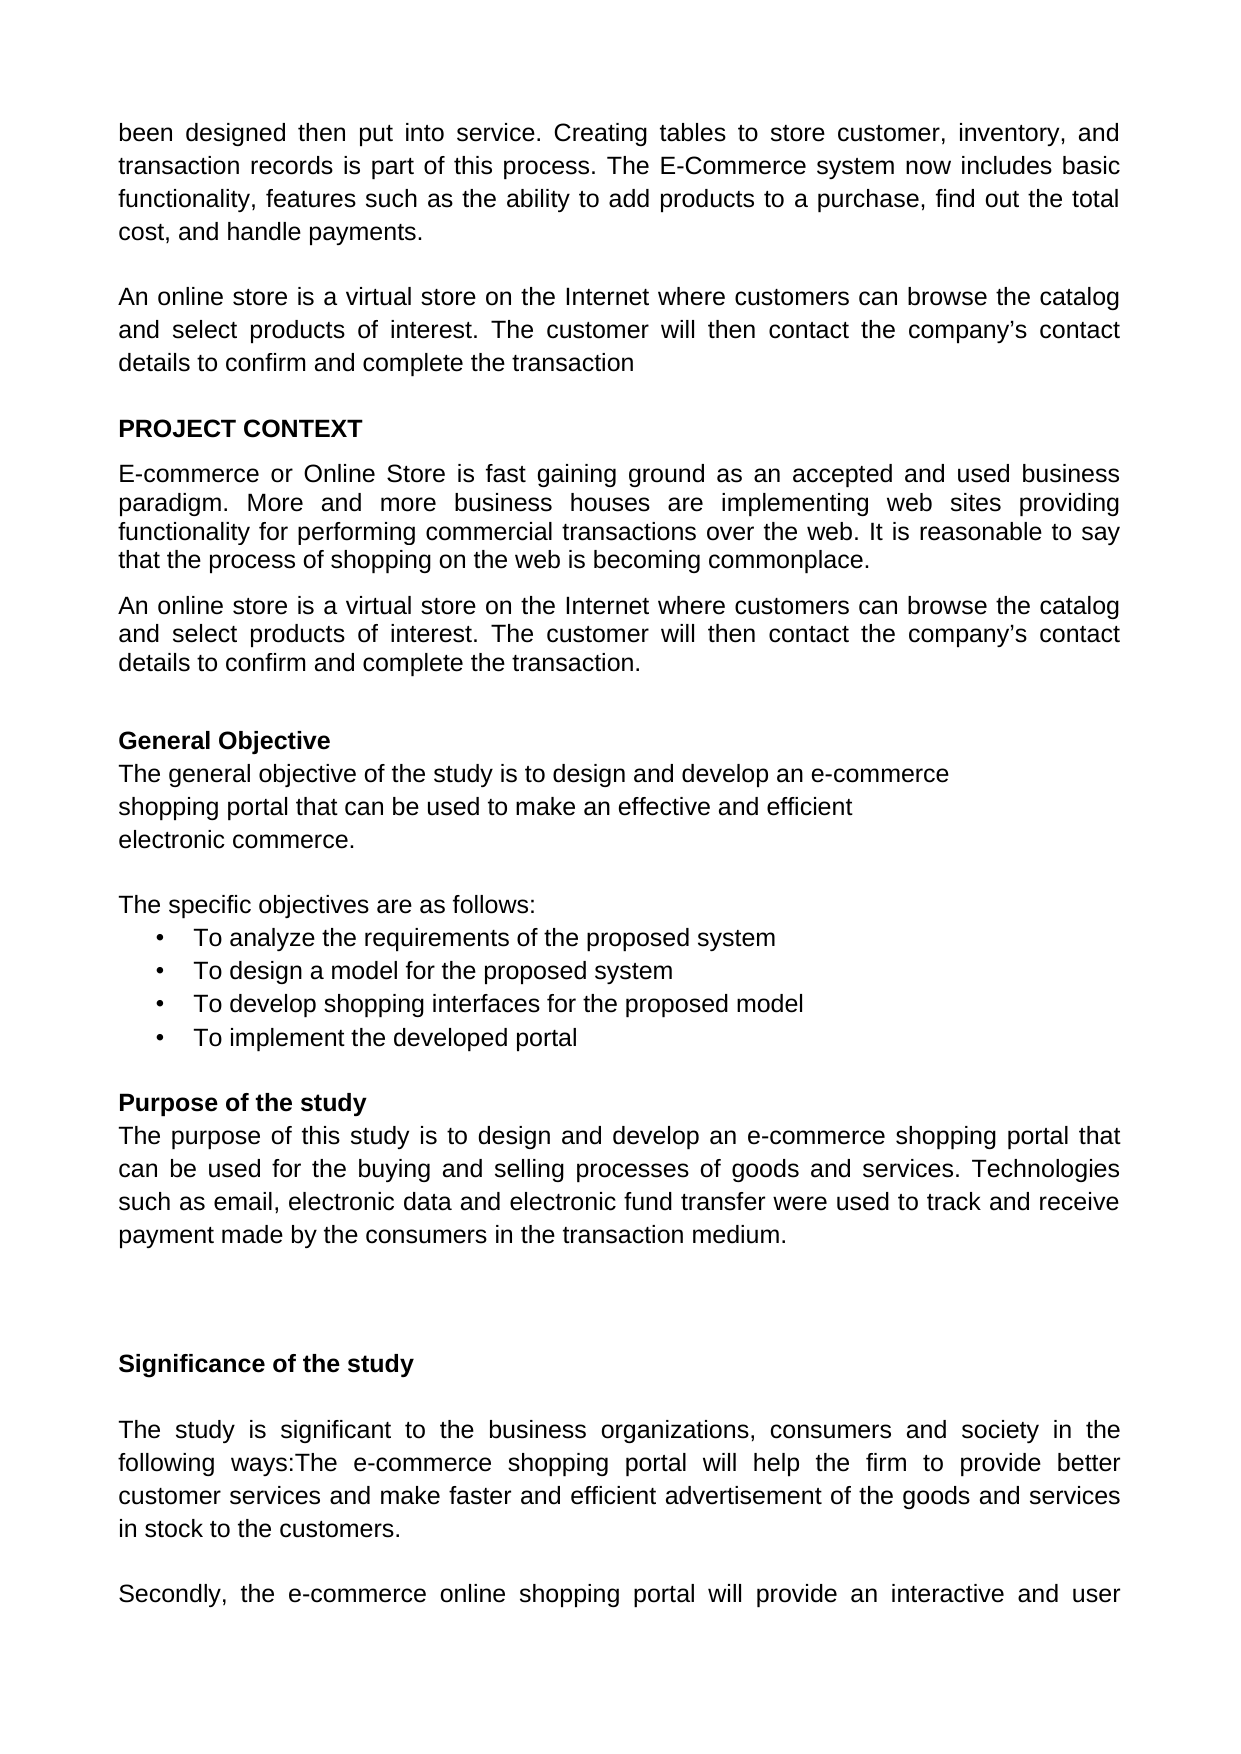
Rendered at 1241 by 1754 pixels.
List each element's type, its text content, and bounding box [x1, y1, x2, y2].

text PROJECT CONTEXT [118, 414, 1122, 442]
text Purpose of the study [118, 1088, 1122, 1117]
text An online store is a virtual store on the Internet where customers can browse the catalog and select products of interest. The customer will then contact the company’s contact details to confirm and complete the transaction [118, 282, 1122, 377]
list To design a model for the proposed system [156, 956, 1122, 985]
text The specific objectives are as follows: [118, 890, 1122, 919]
list To analyze the requirements of the proposed system [156, 923, 1122, 952]
list To implement the developed portal [156, 1022, 1122, 1051]
text An online store is a virtual store on the Internet where customers can browse the catalog and select products of interest. The customer will then contact the company’s contact details to confirm and complete the transaction. [118, 591, 1122, 677]
text E-commerce or Online Store is fast gaining ground as an accepted and used business paradigm. More and more business houses are implementing web sites providing functionality for performing commercial transactions over the web. It is reasonable to say that the process of shopping on the web is becoming commonplace. [118, 459, 1122, 574]
text The purpose of this study is to design and develop an e-commerce shopping portal that can be used for the buying and selling processes of goods and services. Technologies such as email, electronic data and electronic fund transfer were used to track and receive payment made by the consumers in the transaction medium. [118, 1121, 1122, 1249]
text General Objective [118, 726, 1122, 754]
text The general objective of the study is to design and develop an e-commerce [118, 759, 1122, 788]
text been designed then put into service. Creating tables to store customer, inventory, and transaction records is part of this process. The E-Commerce system now includes basic functionality, features such as the ability to add products to a purchase, find out the total cost, and handle payments. [118, 118, 1122, 246]
text Significance of the study [118, 1349, 1122, 1378]
list To develop shopping interfaces for the proposed model [156, 989, 1122, 1018]
text The study is significant to the business organizations, consumers and society in the following ways:The e-commerce shopping portal will help the firm to provide better customer services and make faster and efficient advertisement of the goods and services in stock to the customers. [118, 1415, 1122, 1542]
text Secondly, the e-commerce online shopping portal will provide an interactive and user [118, 1579, 1122, 1608]
text electronic commerce. [118, 825, 1122, 854]
text shopping portal that can be used to make an effective and efficient [118, 792, 1122, 821]
